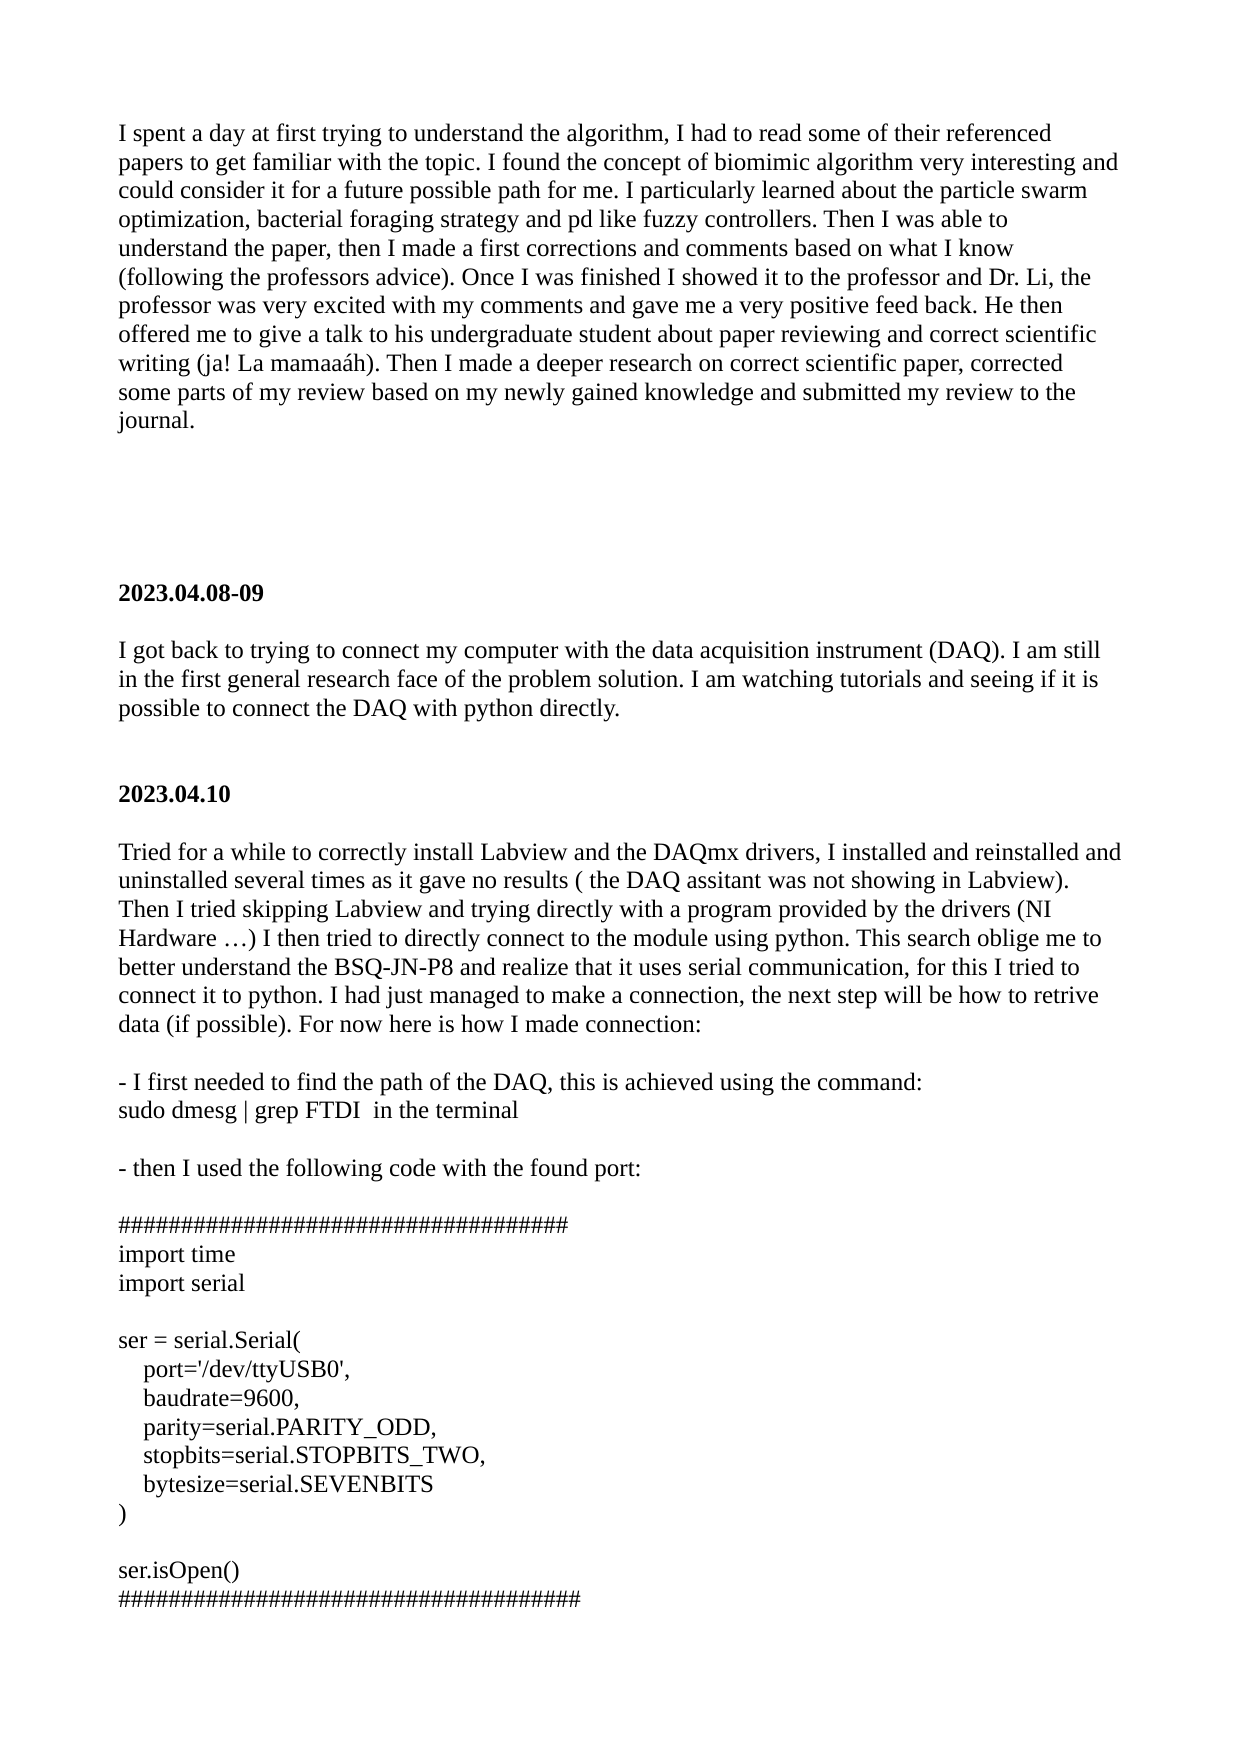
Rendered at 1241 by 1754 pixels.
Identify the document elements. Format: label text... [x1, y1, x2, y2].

text parity=serial.PARITY_ODD, [118, 1412, 1122, 1441]
text 2023.04.08-09 [118, 578, 1122, 607]
text import time [118, 1239, 1122, 1268]
text Tried for a while to correctly install Labview and the DAQmx drivers, I installed and reinstalled and uninstalled several times as it gave no results ( the DAQ assitant was not showing in Labview). Then I tried skipping Labview and trying directly with a program provided by the drivers (NI Hardware …) I then tried to directly connect to the module using python. This search oblige me to better understand the BSQ-JN-P8 and realize that it uses serial communication, for this I tried to connect it to python. I had just managed to make a connection, the next step will be how to retrive data (if possible). For now here is how I made connection: [118, 837, 1122, 1038]
text import serial [118, 1268, 1122, 1297]
text sudo dmesg | grep FTDI in the terminal [118, 1096, 1122, 1124]
text stopbits=serial.STOPBITS_TWO, [118, 1441, 1122, 1469]
text port='/dev/ttyUSB0', [118, 1354, 1122, 1383]
text - then I used the following code with the found port: [118, 1153, 1122, 1182]
text ser = serial.Serial( [118, 1326, 1122, 1354]
text ) [118, 1498, 1122, 1527]
text I got back to trying to connect my computer with the data acquisition instrument (DAQ). I am still in the first general research face of the problem solution. I am watching tutorials and seeing if it is possible to connect the DAQ with python directly. [118, 636, 1122, 722]
text baudrate=9600, [118, 1383, 1122, 1412]
text 2023.04.10 [118, 779, 1122, 808]
text ##################################### [118, 1584, 1122, 1613]
text I spent a day at first trying to understand the algorithm, I had to read some of their referenced papers to get familiar with the topic. I found the concept of biomimic algorithm very interesting and could consider it for a future possible path for me. I particularly learned about the particle swarm optimization, bacterial foraging strategy and pd like fuzzy controllers. Then I was able to understand the paper, then I made a first corrections and comments based on what I know (following the professors advice). Once I was finished I showed it to the professor and Dr. Li, the professor was very excited with my comments and gave me a very positive feed back. He then offered me to give a talk to his undergraduate student about paper reviewing and correct scientific writing (ja! La mamaaáh). Then I made a deeper research on correct scientific paper, corrected some parts of my review based on my newly gained knowledge and submitted my review to the journal. [118, 118, 1122, 434]
text ser.isOpen() [118, 1556, 1122, 1584]
text - I first needed to find the path of the DAQ, this is achieved using the command: [118, 1067, 1122, 1096]
text bytesize=serial.SEVENBITS [118, 1469, 1122, 1498]
text #################################### [118, 1211, 1122, 1239]
